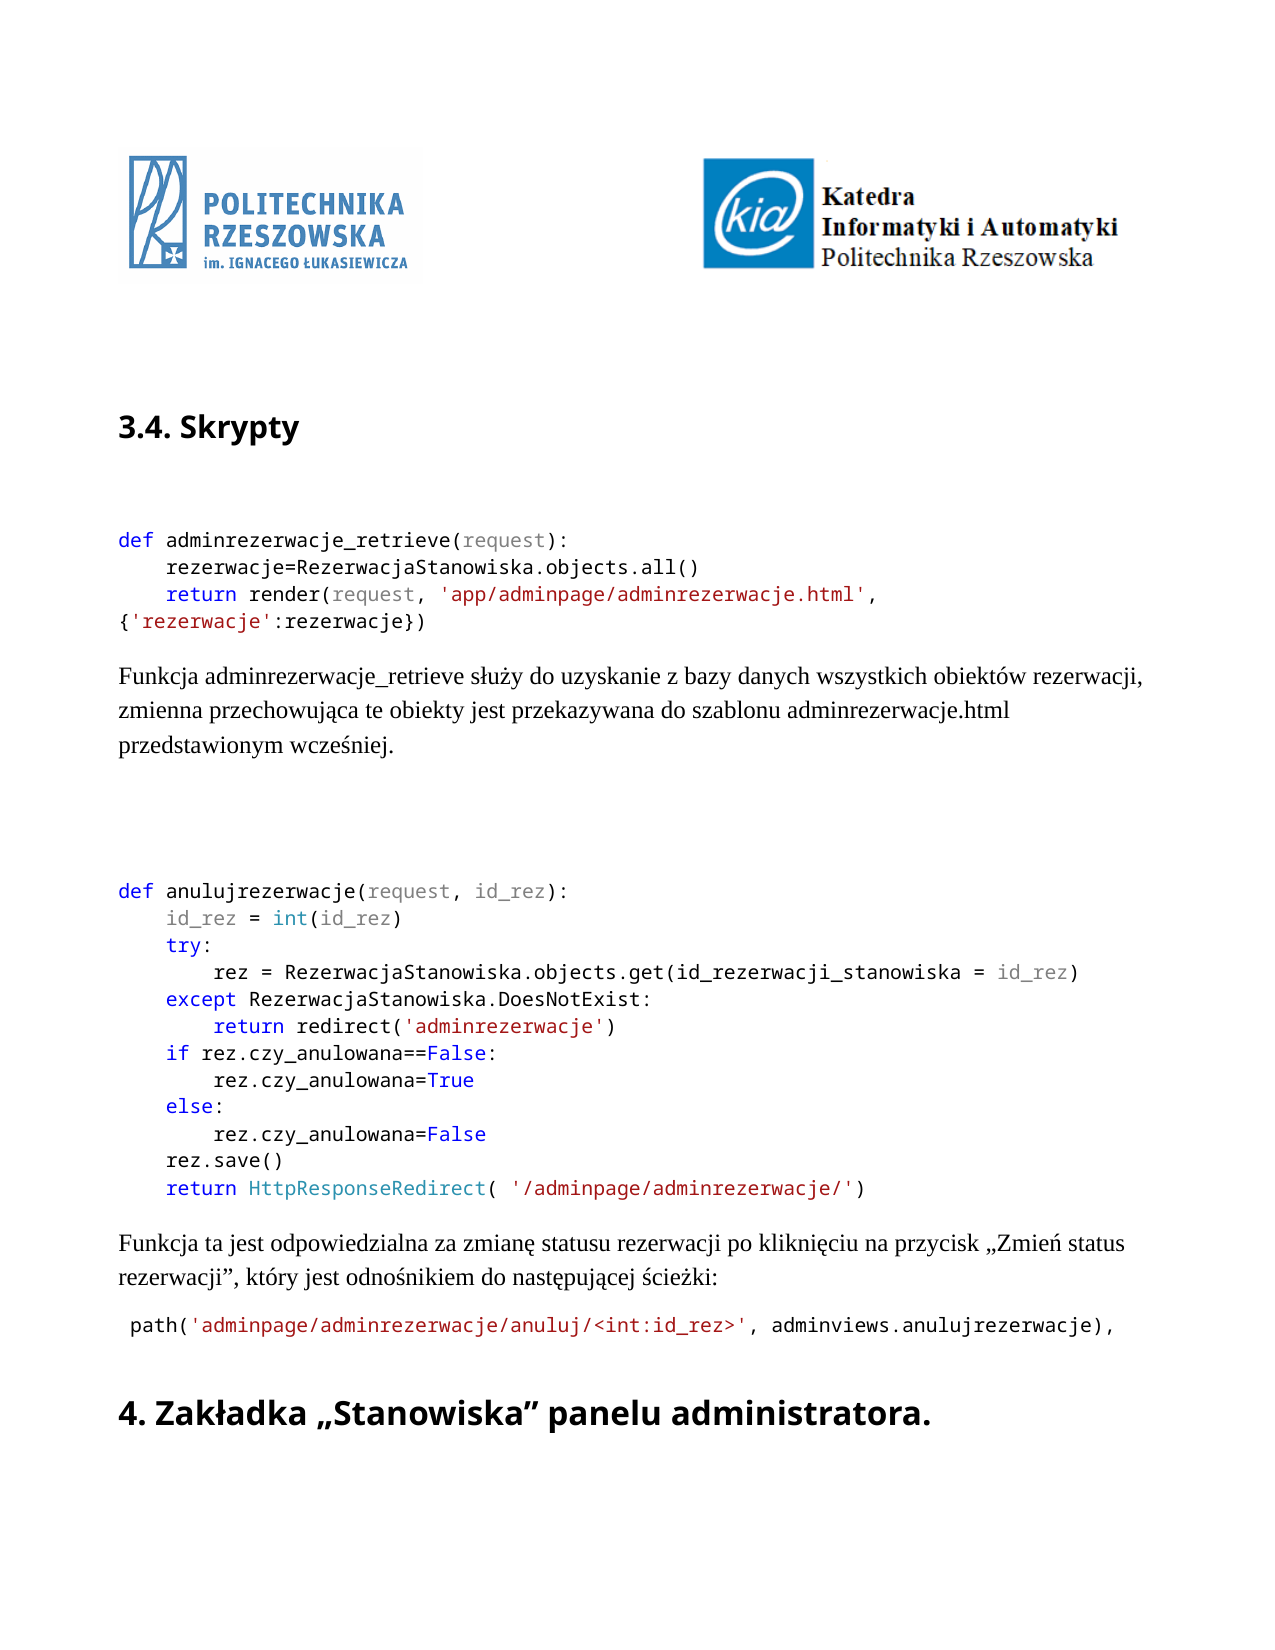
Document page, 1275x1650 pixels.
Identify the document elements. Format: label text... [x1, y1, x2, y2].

subtitle 4. Zakładka „Stanowiska” panelu administratora. [118, 1390, 1157, 1436]
text id_rez = int(id_rez) [118, 904, 1157, 931]
text rezerwacje=RezerwacjaStanowiska.objects.all() [118, 553, 1157, 580]
text return redirect('adminrezerwacje') [118, 1012, 1157, 1039]
text rez = RezerwacjaStanowiska.objects.get(id_rezerwacji_stanowiska = id_rez) [118, 958, 1157, 985]
text if rez.czy_anulowana==False: [118, 1039, 1157, 1066]
text Funkcja ta jest odpowiedzialna za zmianę statusu rezerwacji po kliknięciu na przycisk „Zmień status rezerwacji”, który jest odnośnikiem do następującej ścieżki: [118, 1228, 1157, 1291]
text rez.czy_anulowana=False [118, 1120, 1157, 1147]
subtitle 3.4. Skrypty [118, 405, 1157, 448]
text def adminrezerwacje_retrieve(request): [118, 526, 1157, 553]
text else: [118, 1093, 1157, 1120]
text rez.czy_anulowana=True [118, 1066, 1157, 1093]
text path('adminpage/adminrezerwacje/anuluj/<int:id_rez>', adminviews.anulujrezerwacje), [118, 1311, 1157, 1338]
text try: [118, 931, 1157, 958]
text return render(request, 'app/adminpage/adminrezerwacje.html', {'rezerwacje':rezerwacje}) [118, 580, 1157, 634]
picture [118, 147, 423, 284]
text rez.save() [118, 1147, 1157, 1174]
picture [685, 143, 1147, 286]
text def anulujrezerwacje(request, id_rez): [118, 877, 1157, 904]
text Funkcja adminrezerwacje_retrieve służy do uzyskanie z bazy danych wszystkich obiektów rezerwacji, zmienna przechowująca te obiekty jest przekazywana do szablonu adminrezerwacje.html przedstawionym wcześniej. [118, 661, 1157, 758]
text return HttpResponseRedirect( '/adminpage/adminrezerwacje/') [118, 1174, 1157, 1201]
text except RezerwacjaStanowiska.DoesNotExist: [118, 985, 1157, 1012]
